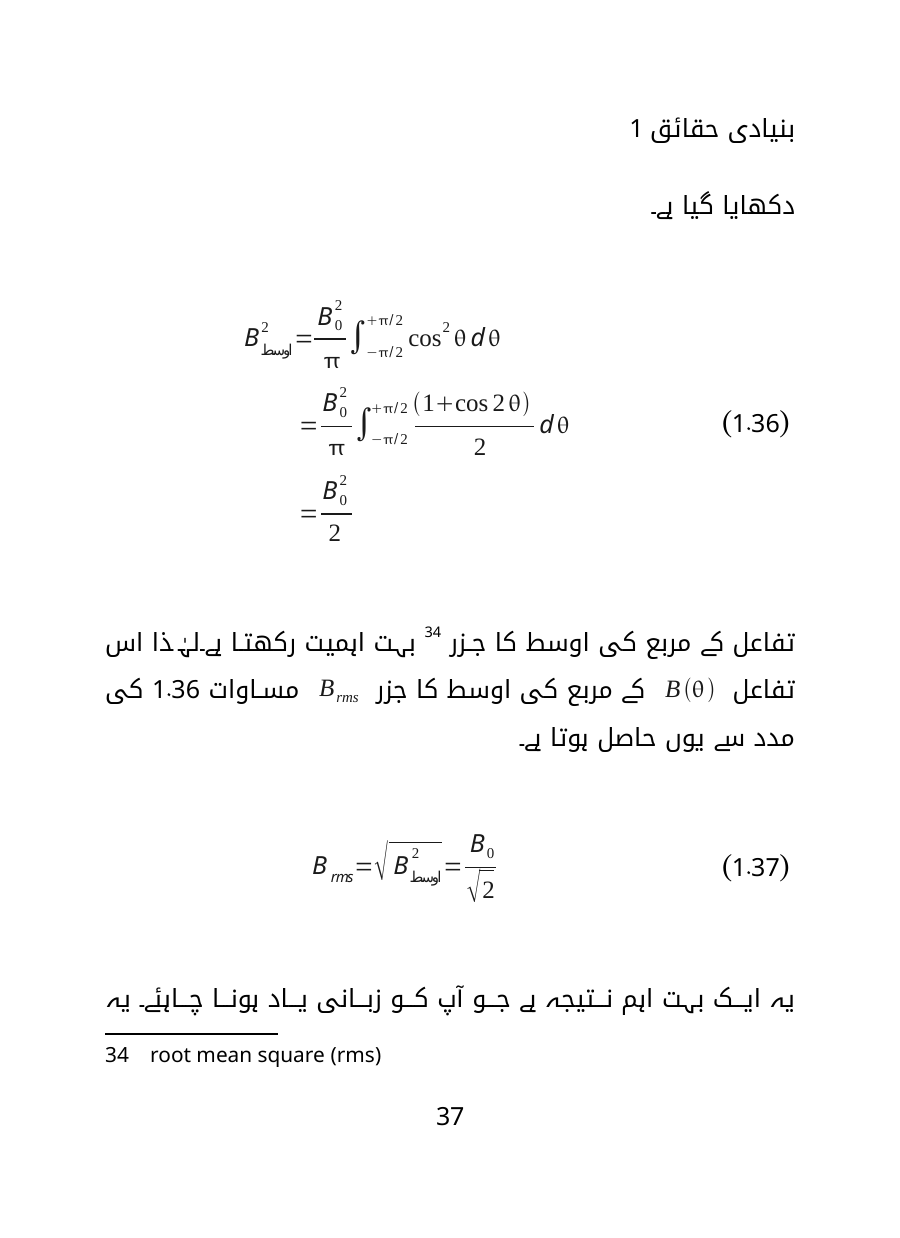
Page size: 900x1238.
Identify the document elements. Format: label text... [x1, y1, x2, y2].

table_header [105, 820, 692, 929]
table_header (1.36) [697, 289, 795, 572]
text اسی طرح اگر اسی خطہ پر تفاعل کے مربع یعنی کا اوسط درکار ہو تو ایسا کرنا مساوات 1.36 میں دکھایا گیا ہے۔ [105, 182, 795, 230]
text تفاعل کے مربع کی اوسط کا جزر بہت اہمیت رکھتا ہے۔لہٰذا اس تفاعلکے مربع کی اوسط کا جزرمساوات 1.36 کی مدد سے یوں حاصل ہوتا ہے۔ [105, 619, 795, 761]
table_header (1.37) [693, 820, 795, 929]
text یہ ایک بہت اہم نتیجہ ہے جو آپ کو زبانی یاد ہونا چاہئے۔ یہ مساوات ہر سائن نما تفاعل کے لئے درست ہے۔ [105, 976, 795, 1023]
text root mean square (rms) [105, 1040, 795, 1068]
table_header [105, 289, 697, 572]
